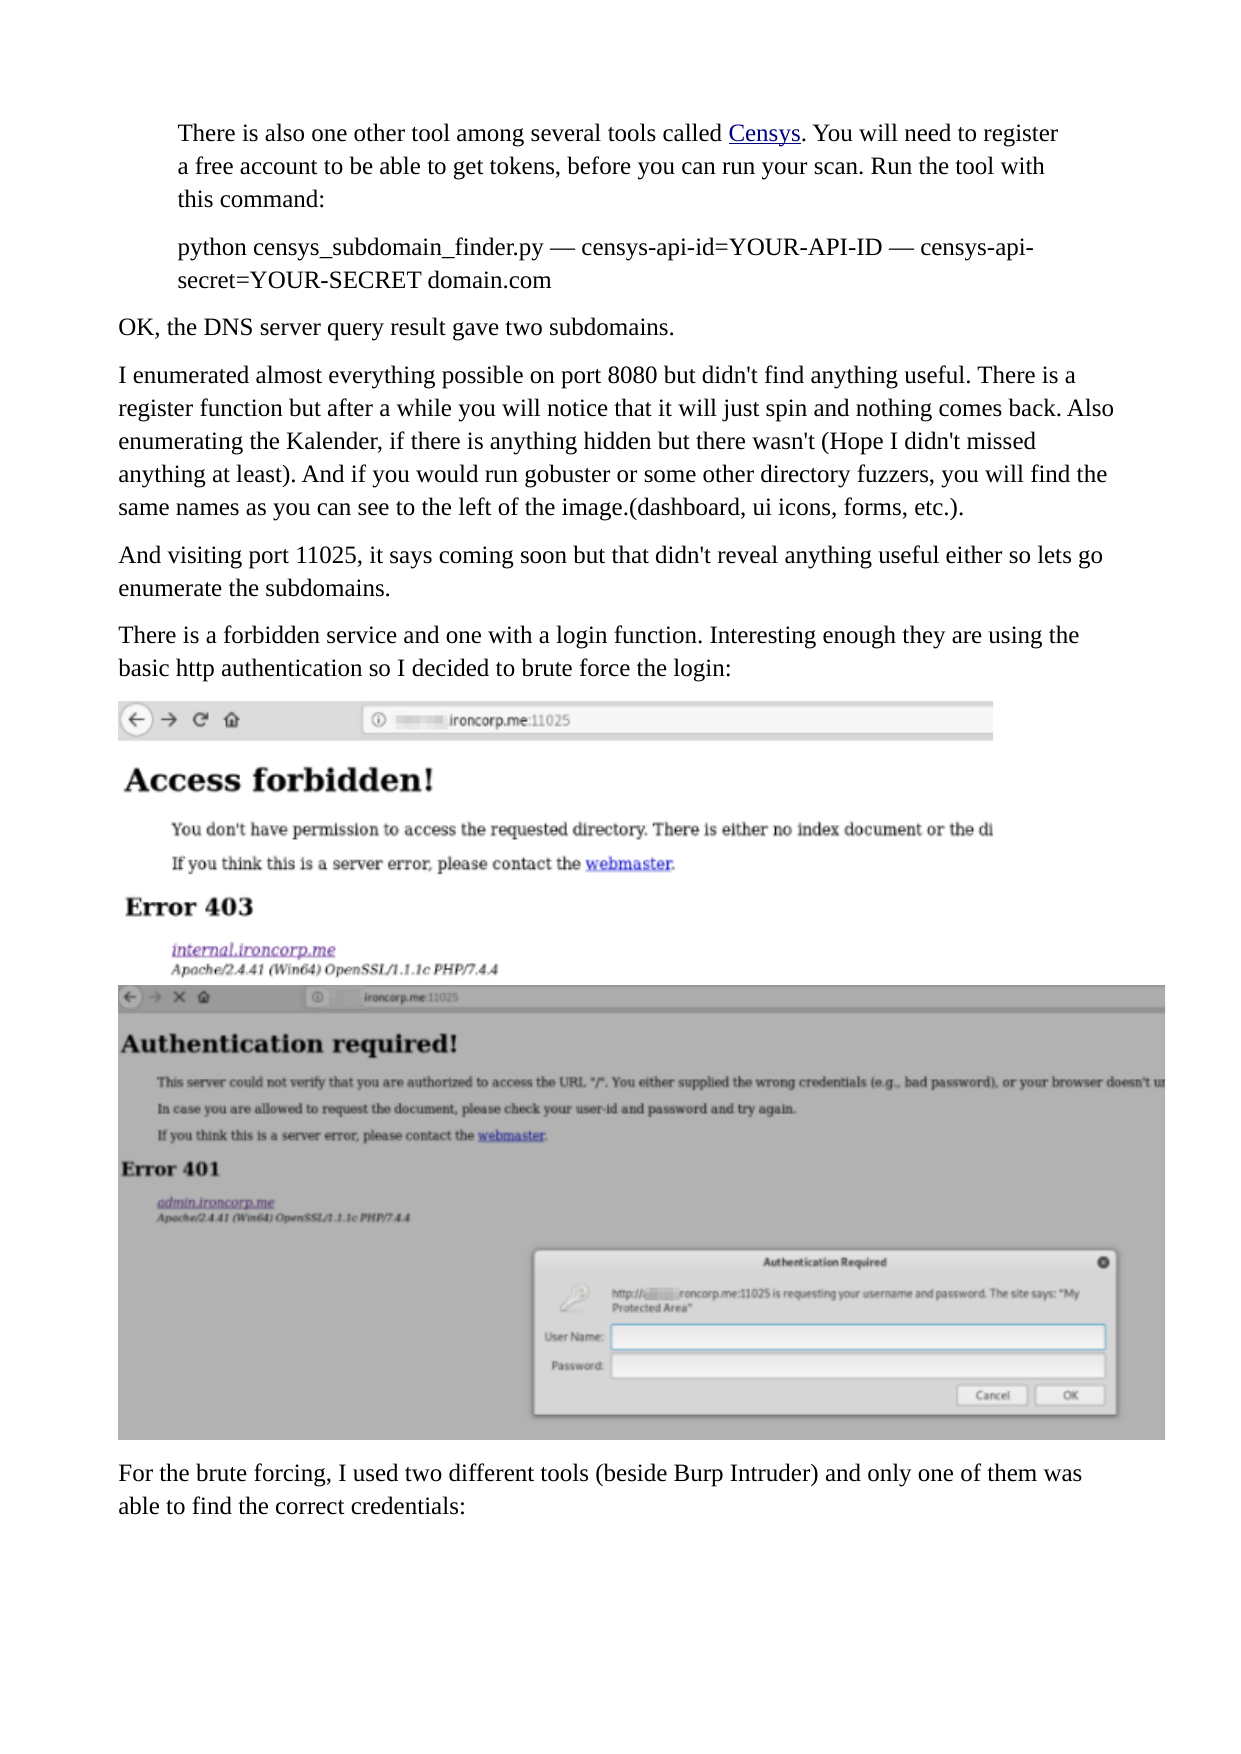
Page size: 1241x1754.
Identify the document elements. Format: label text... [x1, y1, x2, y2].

text python censys_subdomain_finder.py — censys-api-id=YOUR-API-ID — censys-api-secret=YOUR-SECRET domain.com [177, 232, 1063, 293]
text There is a forbidden service and one with a login function. Interesting enough they are using the basic http authentication so I decided to brute force the login: [118, 620, 1122, 682]
text And visiting port 11025, it says coming soon but that didn't reveal anything useful either so lets go enumerate the subdomains. [118, 540, 1122, 601]
text For the brute forcing, I used two different tools (beside Burp Intruder) and only one of them was able to find the correct credentials: [118, 1458, 1122, 1520]
text There is also one other tool among several tools called Censys. You will need to register a free account to be able to get tokens, before you can run your scan. Run the tool with this command: [177, 118, 1063, 213]
picture [118, 701, 994, 981]
text I enumerated almost everything possible on port 8080 but didn't find anything useful. There is a register function but after a while you will notice that it will just spin and nothing comes back. Also enumerating the Kalender, if there is anything hidden but there wasn't (Hope I didn't missed anything at least). And if you would run gobuster or some other directory fuzzers, you will find the same names as you can see to the left of the image.(dashboard, ui icons, forms, etc.). [118, 360, 1122, 521]
text OK, the DNS server query result gave two subdomains. [118, 312, 1122, 341]
picture [118, 985, 1166, 1440]
